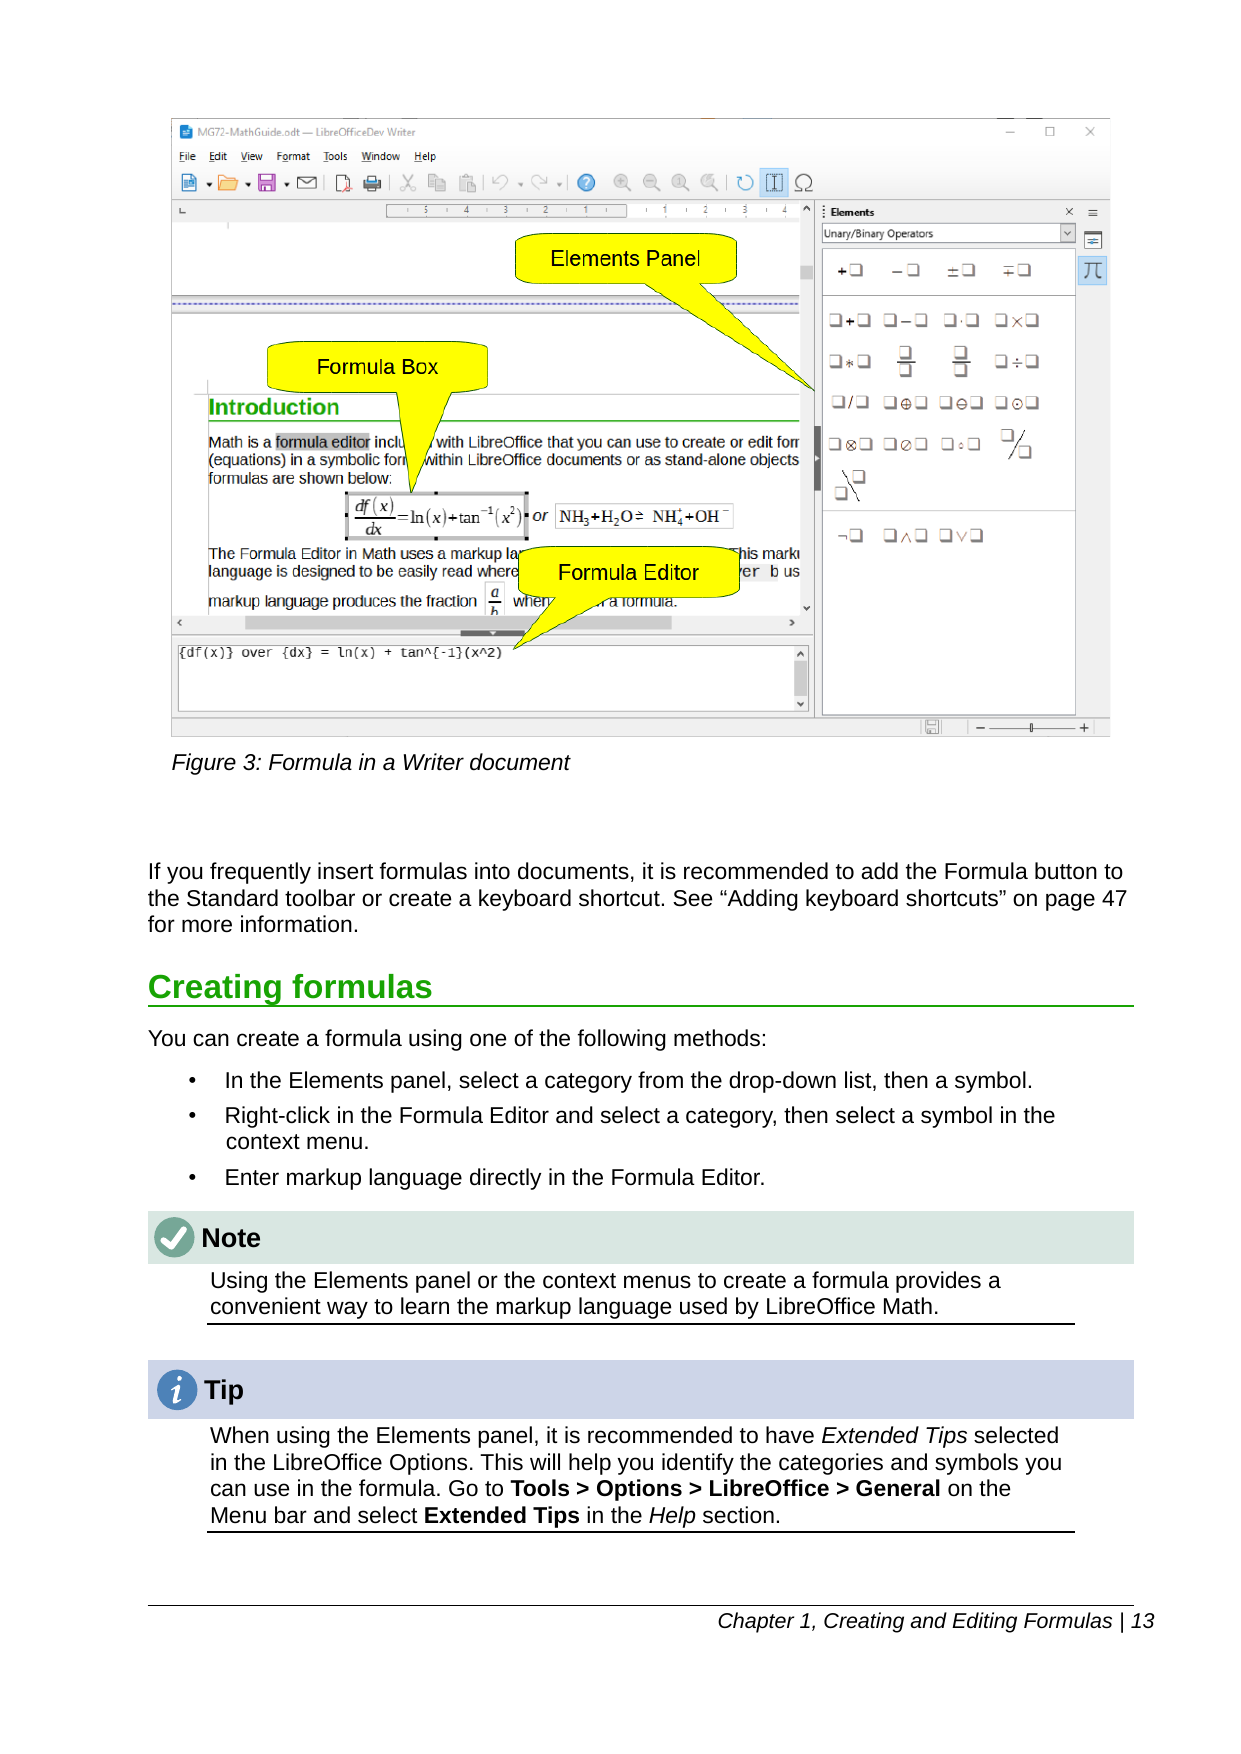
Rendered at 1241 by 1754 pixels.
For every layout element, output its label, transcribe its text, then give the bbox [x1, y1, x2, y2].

text Figure 3: Formula in a Writer document [171, 749, 1110, 775]
text Using the Elements panel or the context menus to create a formula provides a convenient way to learn the markup language used by LibreOffice Math. [207, 1264, 1075, 1323]
list Enter markup language directly in the Formula Editor. [185, 1161, 1134, 1193]
subtitle Creating formulas [148, 967, 1134, 1005]
subtitle Note [148, 1211, 1134, 1264]
subtitle Tip [148, 1360, 1134, 1419]
list In the Elements panel, select a category from the drop-down list, then a symbol. [185, 1064, 1134, 1093]
list Right-click in the Formula Editor and select a category, then select a symbol in the context menu. [185, 1099, 1134, 1155]
text You can create a formula using one of the following methods: [148, 1025, 1134, 1051]
text If you frequently insert formulas into documents, it is recommended to add the Formula button to the Standard toolbar or create a keyboard shortcut. See “Adding keyboard shortcuts” on page 48 for more information. [148, 858, 1134, 937]
text When using the Elements panel, it is recommended to have Extended Tips selected in the LibreOffice Options. This will help you identify the categories and symbols you can use in the formula. Go to Tools > Options > LibreOffice > General on the Menu bar and select Extended Tips in the Help section. [207, 1419, 1075, 1531]
picture [171, 118, 1111, 737]
